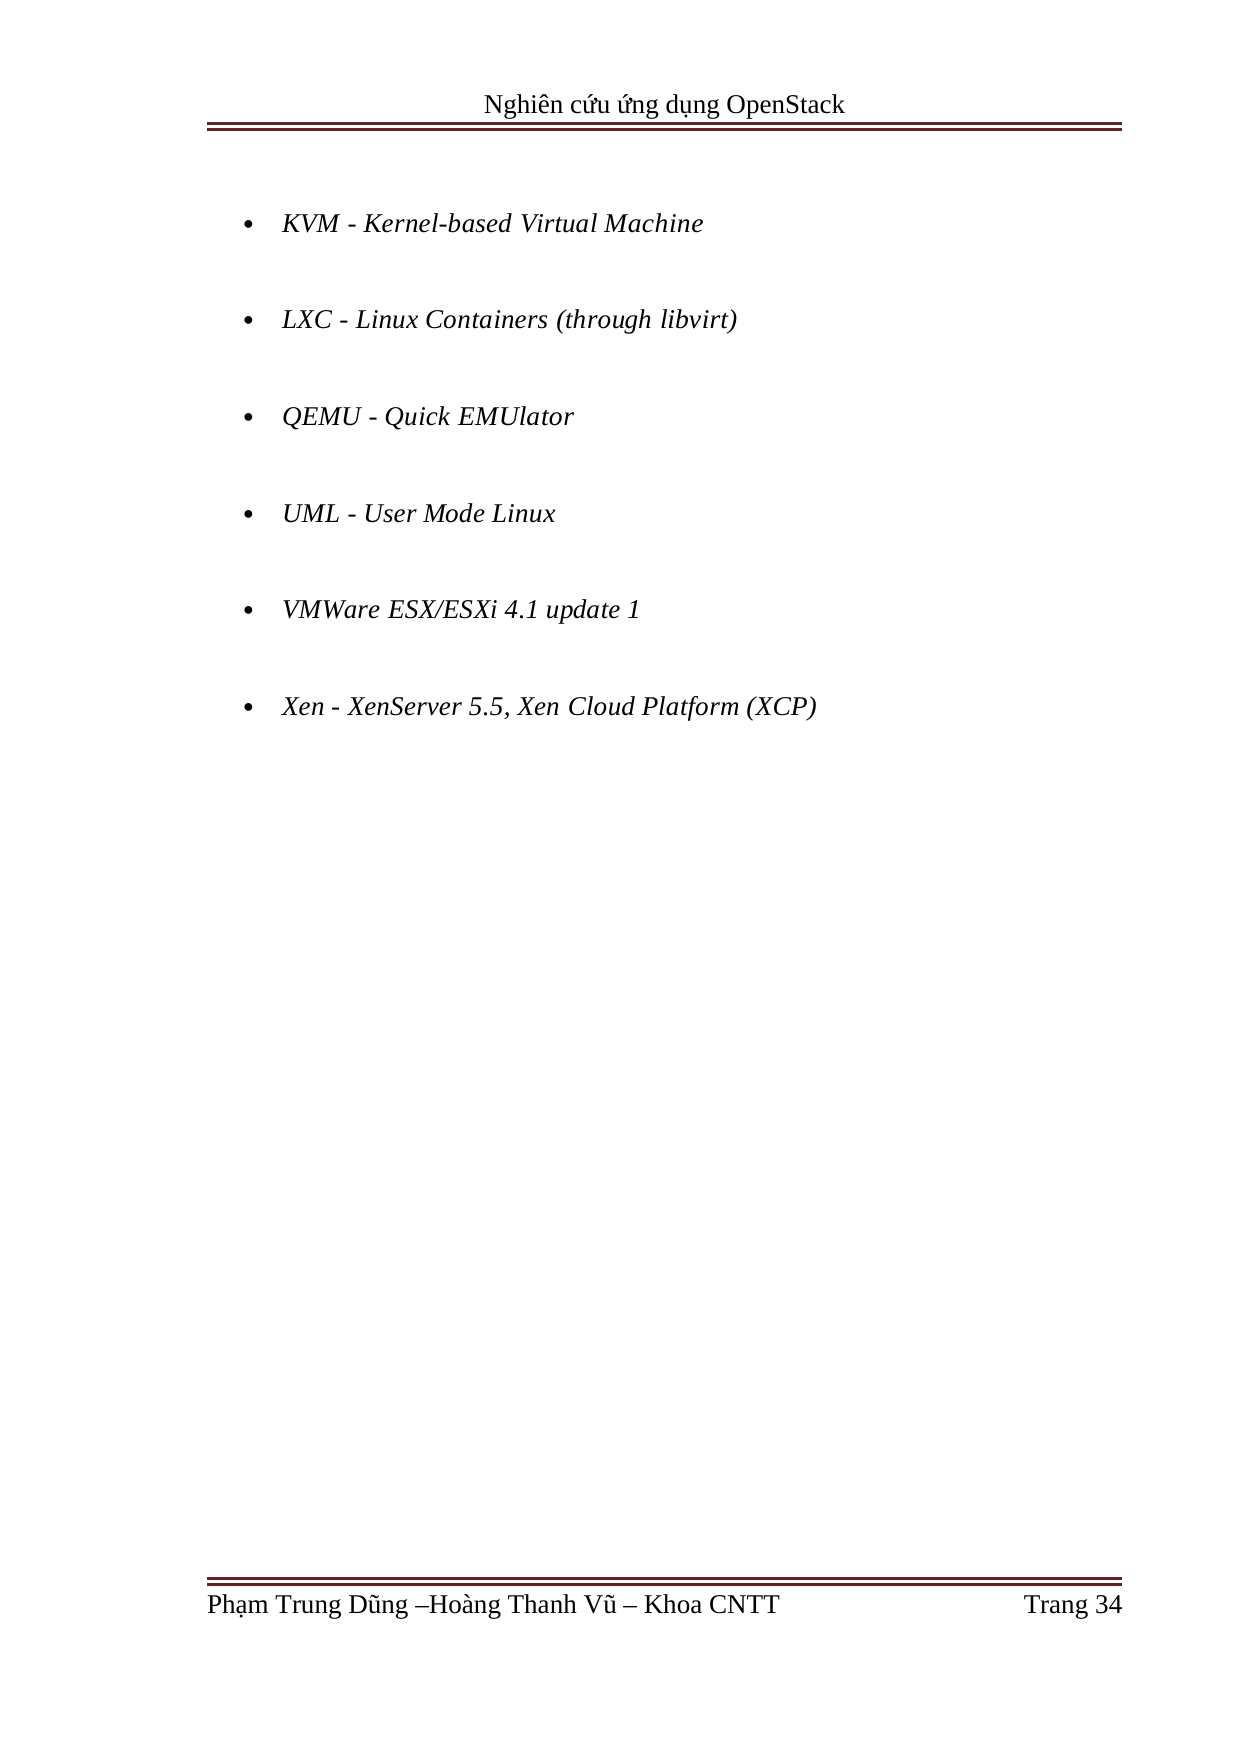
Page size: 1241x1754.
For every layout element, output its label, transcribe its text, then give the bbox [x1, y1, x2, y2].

list VMWare ESX/ESXi 4.1 update 1 [244, 593, 1122, 624]
list LXC - Linux Containers (through libvirt) [244, 303, 1122, 334]
list UML - User Mode Linux [244, 497, 1122, 528]
list QEMU - Quick EMUlator [244, 400, 1122, 431]
list KVM - Kernel-based Virtual Machine [244, 207, 1122, 238]
list Xen - XenServer 5.5, Xen Cloud Platform (XCP) [244, 690, 1122, 721]
